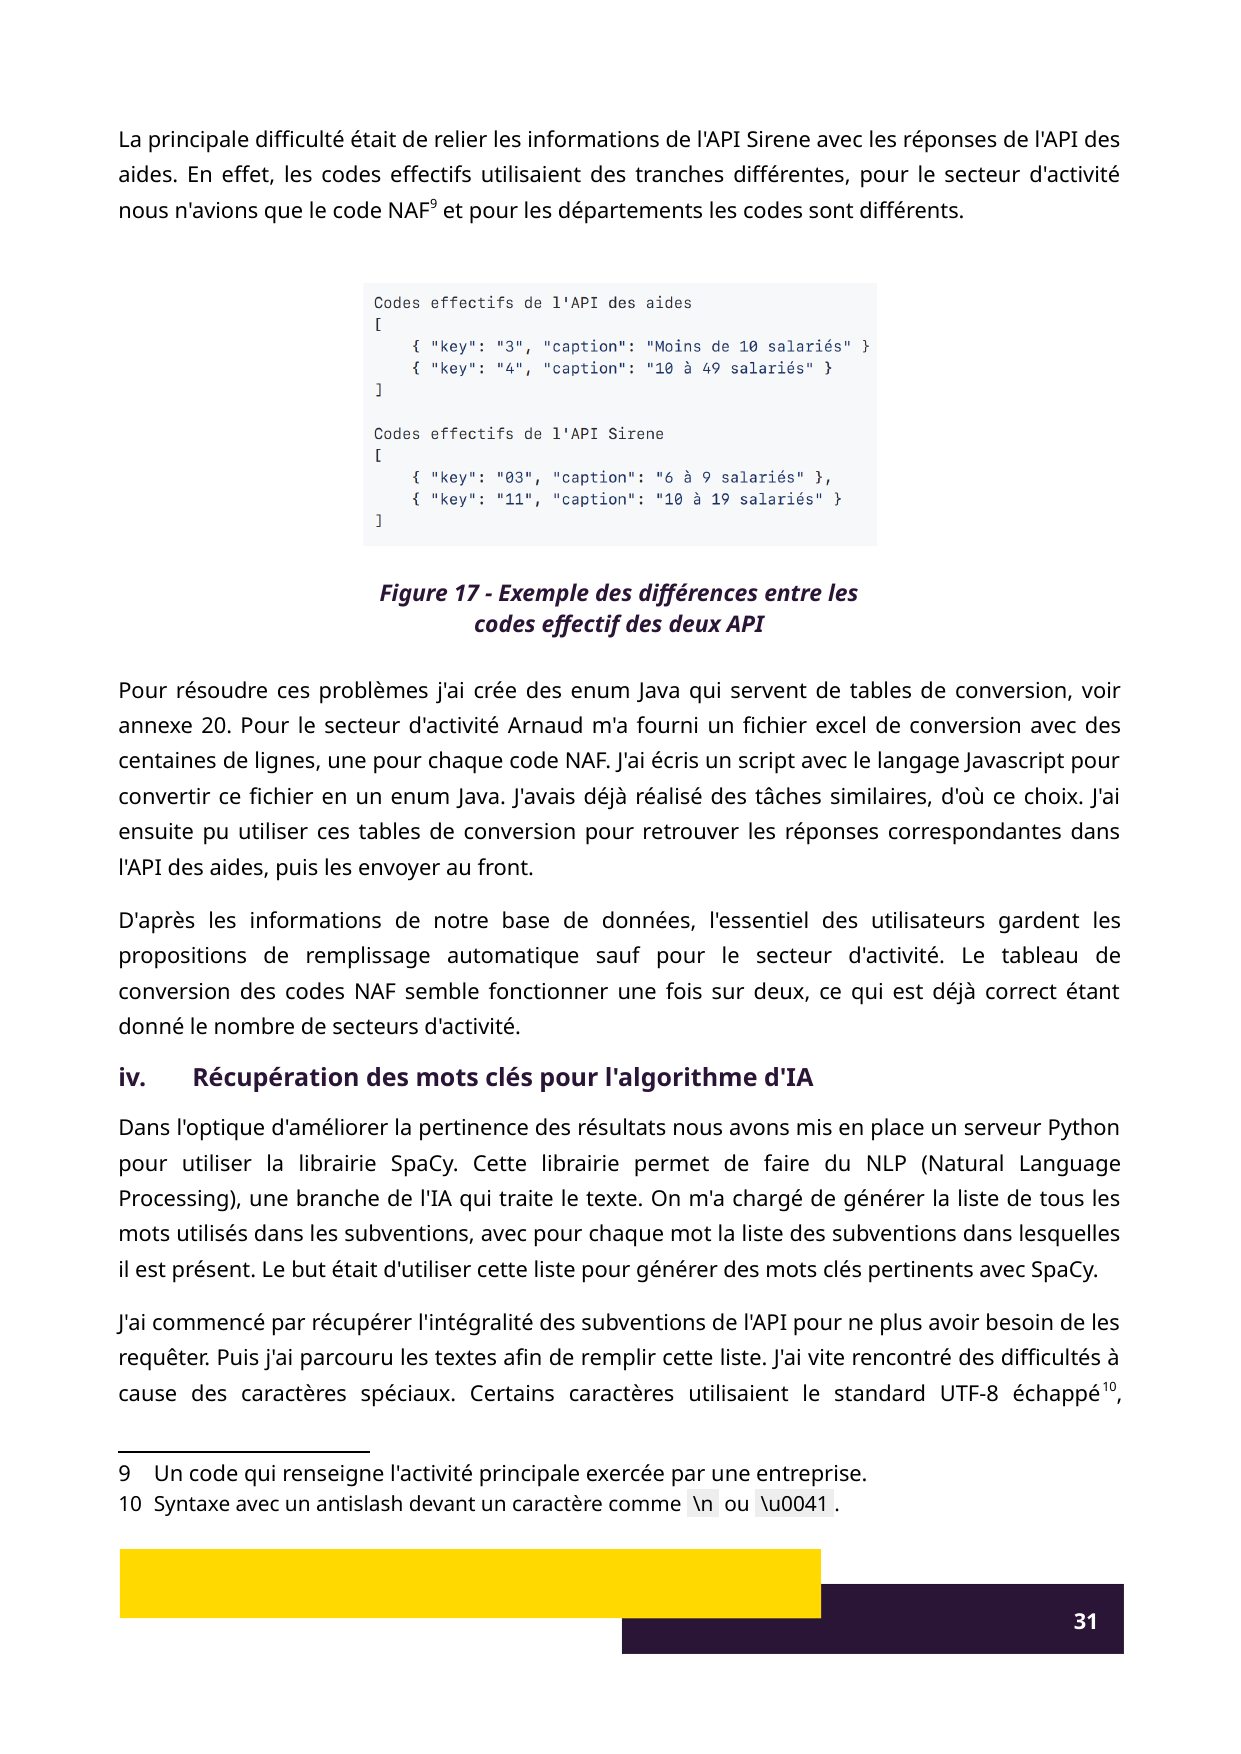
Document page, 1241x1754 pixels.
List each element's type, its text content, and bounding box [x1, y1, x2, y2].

picture [119, 1549, 1124, 1654]
text Un code qui renseigne l'activité principale exercée par une entreprise. [118, 1458, 1122, 1488]
text Dans l'optique d'améliorer la pertinence des résultats nous avons mis en place un serveur Python pour utiliser la librairie SpaCy. Cette librairie permet de faire du NLP (Natural Language Processing), une branche de l'IA qui traite le texte. On m'a chargé de générer la liste de tous les mots utilisés dans les subventions, avec pour chaque mot la liste des subventions dans lesquelles il est présent. Le but était d'utiliser cette liste pour générer des mots clés pertinents avec SpaCy. [118, 1106, 1122, 1283]
picture [363, 283, 877, 546]
text Pour résoudre ces problèmes j'ai crée des enum Java qui servent de tables de conversion, voir annexe 20. Pour le secteur d'activité Arnaud m'a fourni un fichier excel de conversion avec des centaines de lignes, une pour chaque code NAF. J'ai écris un script avec le langage Javascript pour convertir ce fichier en un enum Java. J'avais déjà réalisé des tâches similaires, d'où ce choix. J'ai ensuite pu utiliser ces tables de conversion pour retrouver les réponses correspondantes dans l'API des aides, puis les envoyer au front. [118, 669, 1122, 882]
text J'ai commencé par récupérer l'intégralité des subventions de l'API pour ne plus avoir besoin de les requêter. Puis j'ai parcouru les textes afin de remplir cette liste. J'ai vite rencontré des difficultés à cause des caractères spéciaux. Certains caractères utilisaient le standard UTF-8 échappé, d'autres le standard HTML échappé. Il y avait aussi les caractères de ponctuation qui posaient problème et il arrivait de trouver du code CSS. Je me retrouvais donc avec les mêmes mots écris de façon différente, ou avec des termes de code HTML ou CSS qui n'avaient rien à faire dans ma liste. [118, 1301, 1122, 1407]
text La principale difficulté était de relier les informations de l'API Sirene avec les réponses de l'API des aides. En effet, les codes effectifs utilisaient des tranches différentes, pour le secteur d'activité nous n'avions que le code NAF et pour les départements les codes sont différents. [118, 118, 1122, 224]
subtitle iv. Récupération des mots clés pour l'algorithme d'IA [118, 1059, 1122, 1094]
text Figure 17 - Exemple des différences entre les codes effectif des deux API [363, 577, 877, 639]
text D'après les informations de notre base de données, l'essentiel des utilisateurs gardent les propositions de remplissage automatique sauf pour le secteur d'activité. Le tableau de conversion des codes NAF semble fonctionner une fois sur deux, ce qui est déjà correct étant donné le nombre de secteurs d'activité. [118, 899, 1122, 1041]
text Syntaxe avec un antislash devant un caractère comme \n ou \u0041 . [118, 1488, 1122, 1517]
